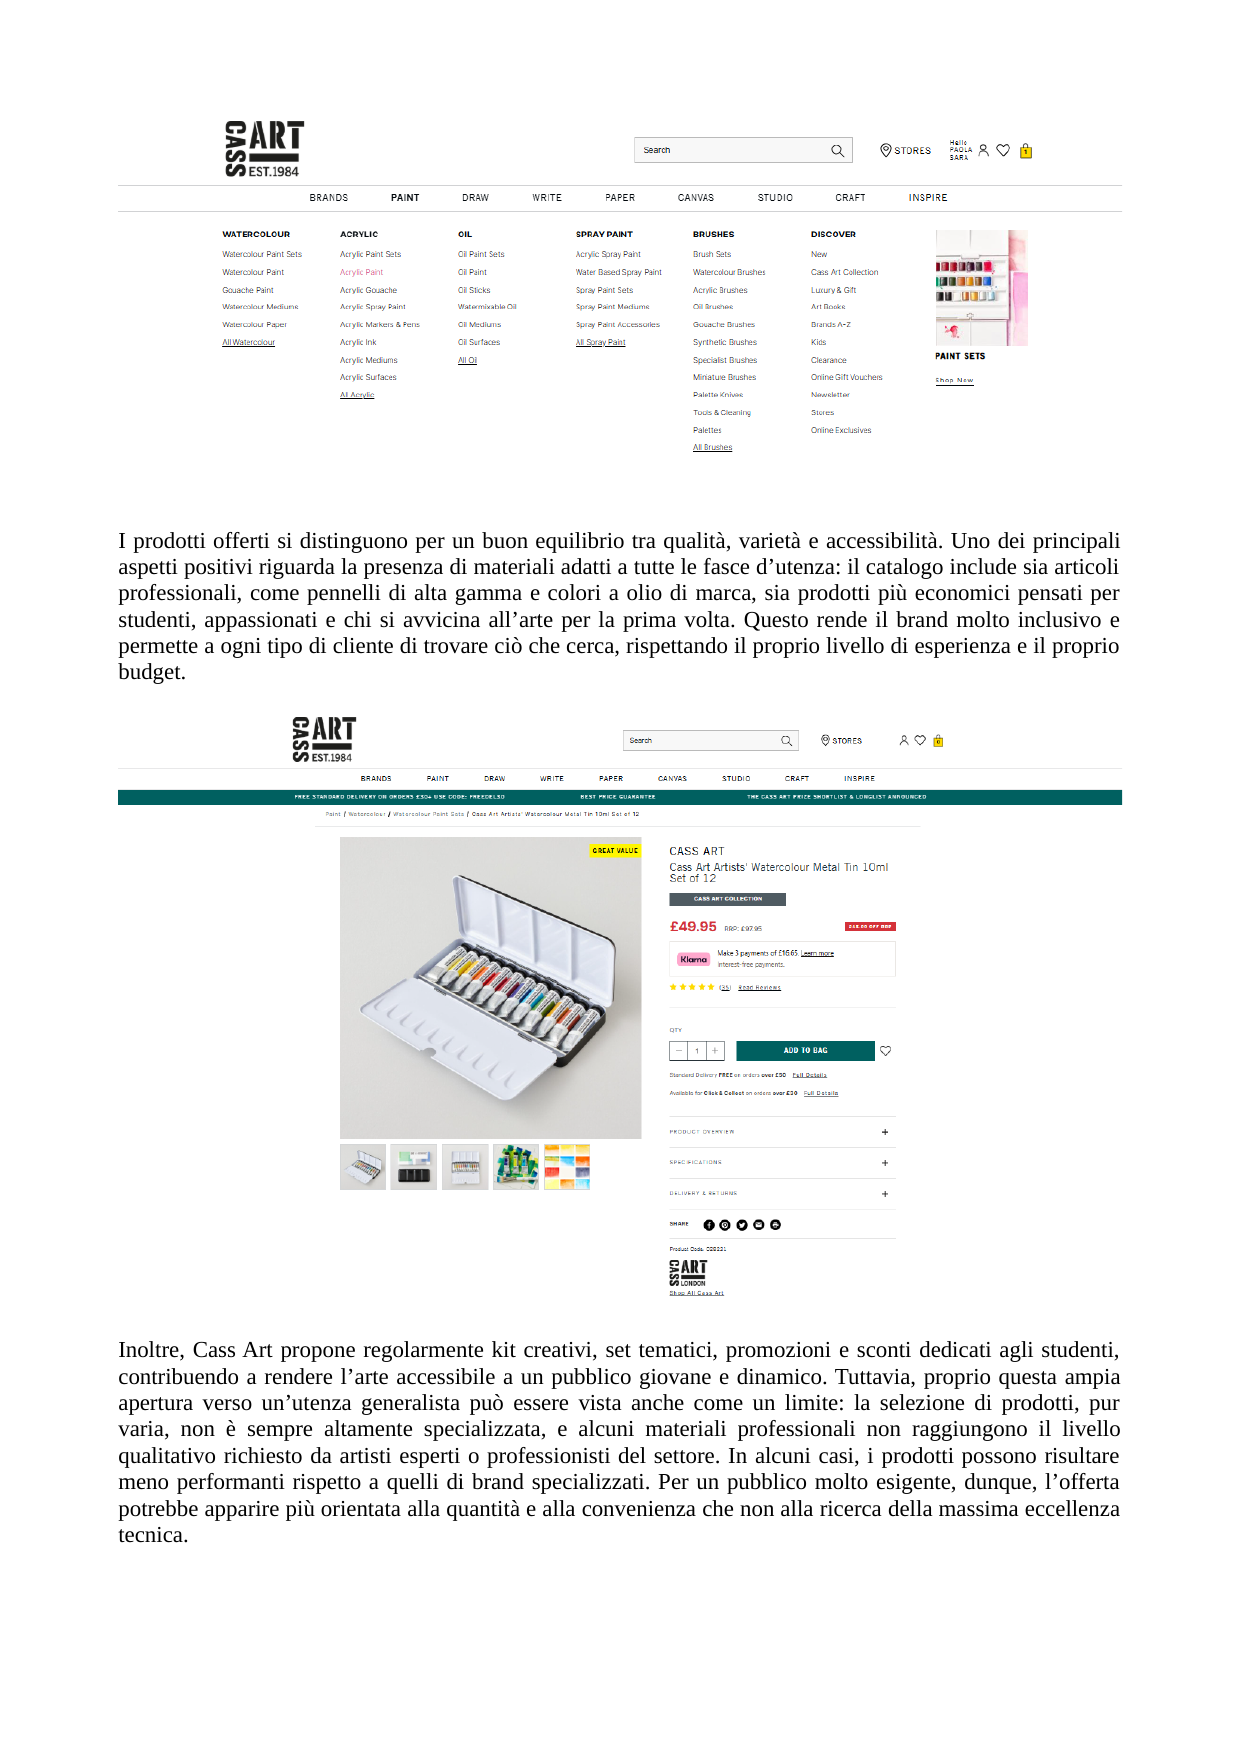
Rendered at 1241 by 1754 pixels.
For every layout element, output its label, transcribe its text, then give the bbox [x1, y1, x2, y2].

text I prodotti offerti si distinguono per un buon equilibrio tra qualità, varietà e accessibilità. Uno dei principali aspetti positivi riguarda la presenza di materiali adatti a tutte le fasce d’utenza: il catalogo include sia articoli professionali, come pennelli di alta gamma e colori a olio di marca, sia prodotti più economici pensati per studenti, appassionati e chi si avvicina all’arte per la prima volta. Questo rende il brand molto inclusivo e permette a ogni tipo di cliente di trovare ciò che cerca, rispettando il proprio livello di esperienza e il proprio budget. [118, 527, 1122, 685]
picture [118, 713, 1123, 1308]
text Inoltre, Cass Art propone regolarmente kit creativi, set tematici, promozioni e sconti dedicati agli studenti, contribuendo a rendere l’arte accessibile a un pubblico giovane e dinamico. Tuttavia, proprio questa ampia apertura verso un’utenza generalista può essere vista anche come un limite: la selezione di prodotti, pur varia, non è sempre altamente specializzata, e alcuni materiali professionali non raggiungono il livello qualitativo richiesto da artisti esperti o professionisti del settore. In alcuni casi, i prodotti possono risultare meno performanti rispetto a quelli di brand specializzati. Per un pubblico molto esigente, dunque, l’offerta potrebbe apparire più orientata alla quantità e alla convenienza che non alla ricerca della massima eccellenza tecnica. [118, 1336, 1122, 1547]
picture [118, 118, 1123, 470]
